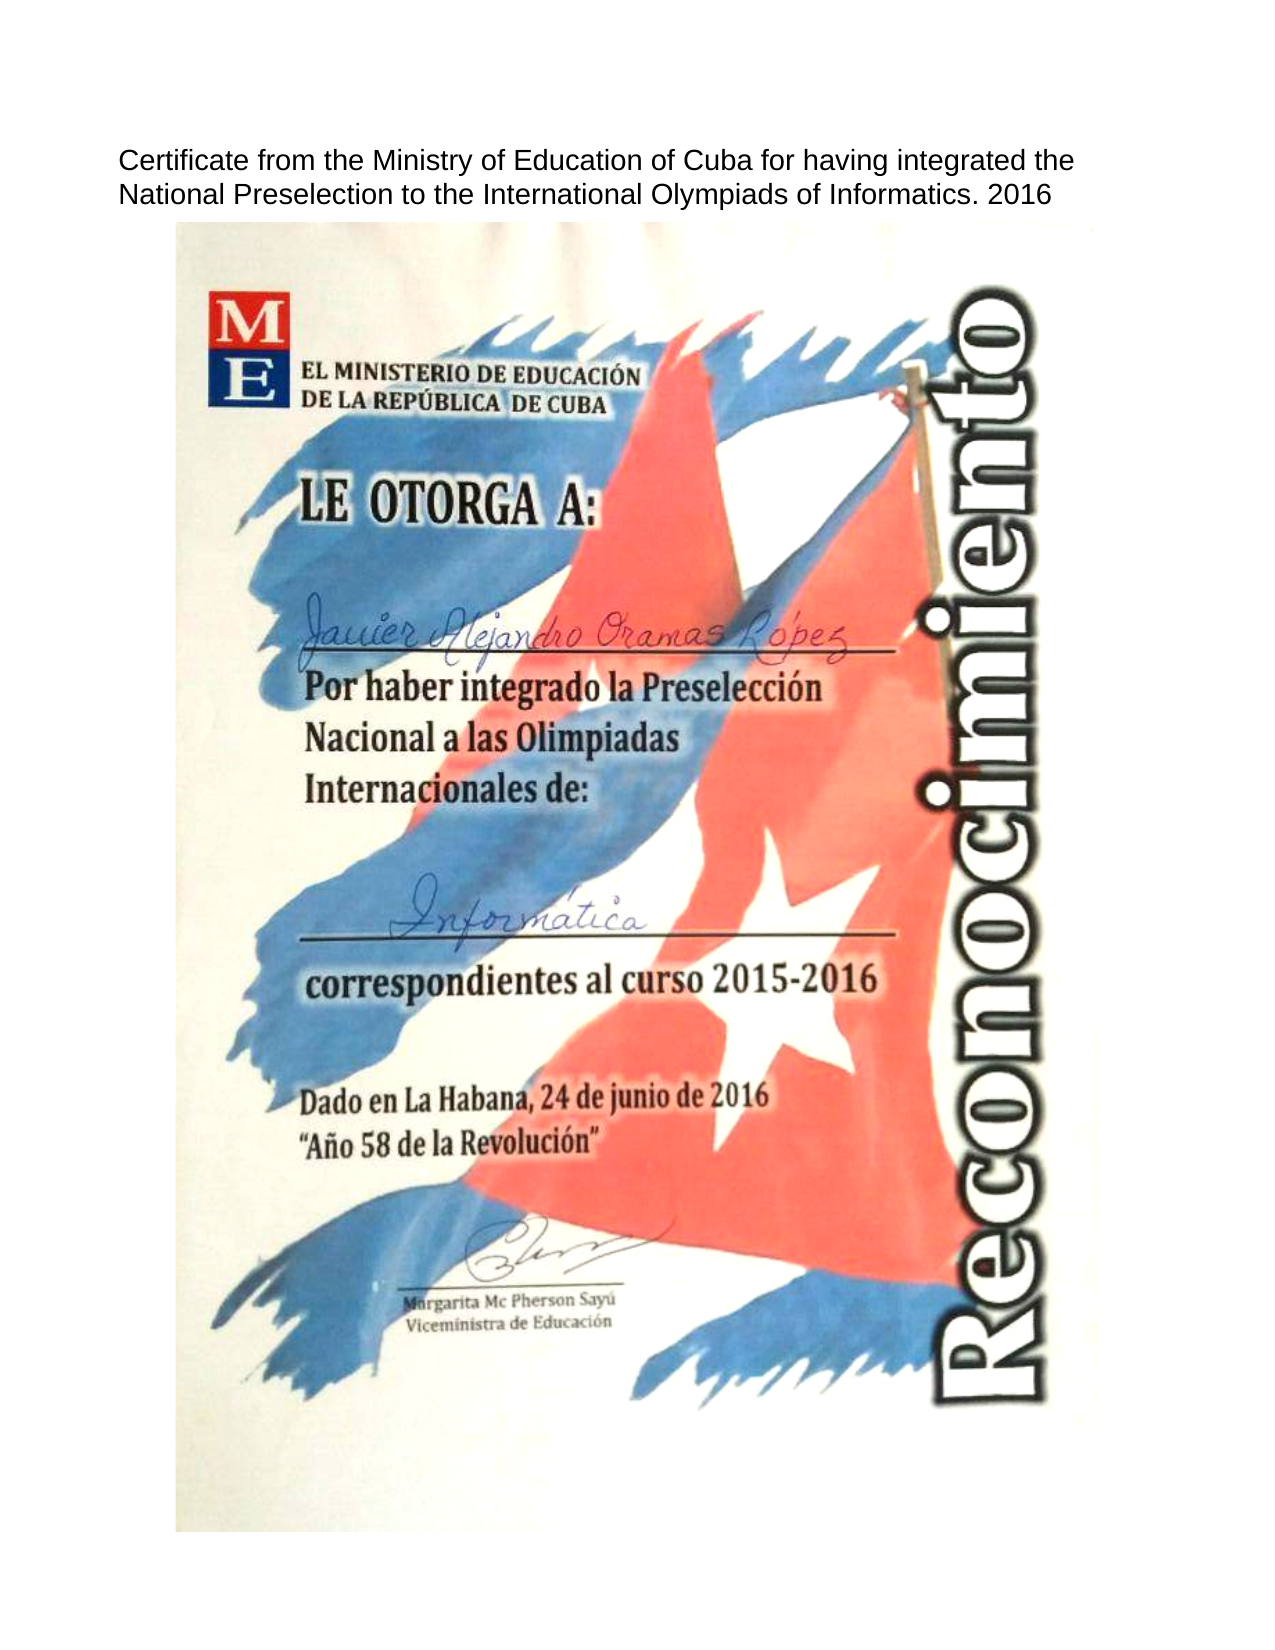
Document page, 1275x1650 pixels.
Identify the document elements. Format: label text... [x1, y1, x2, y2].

picture [175, 222, 1100, 1532]
subtitle Certificate from the Ministry of Education of Cuba for having integrated the National Preselection to the International Olympiads of Informatics. 2016 [118, 143, 1157, 210]
